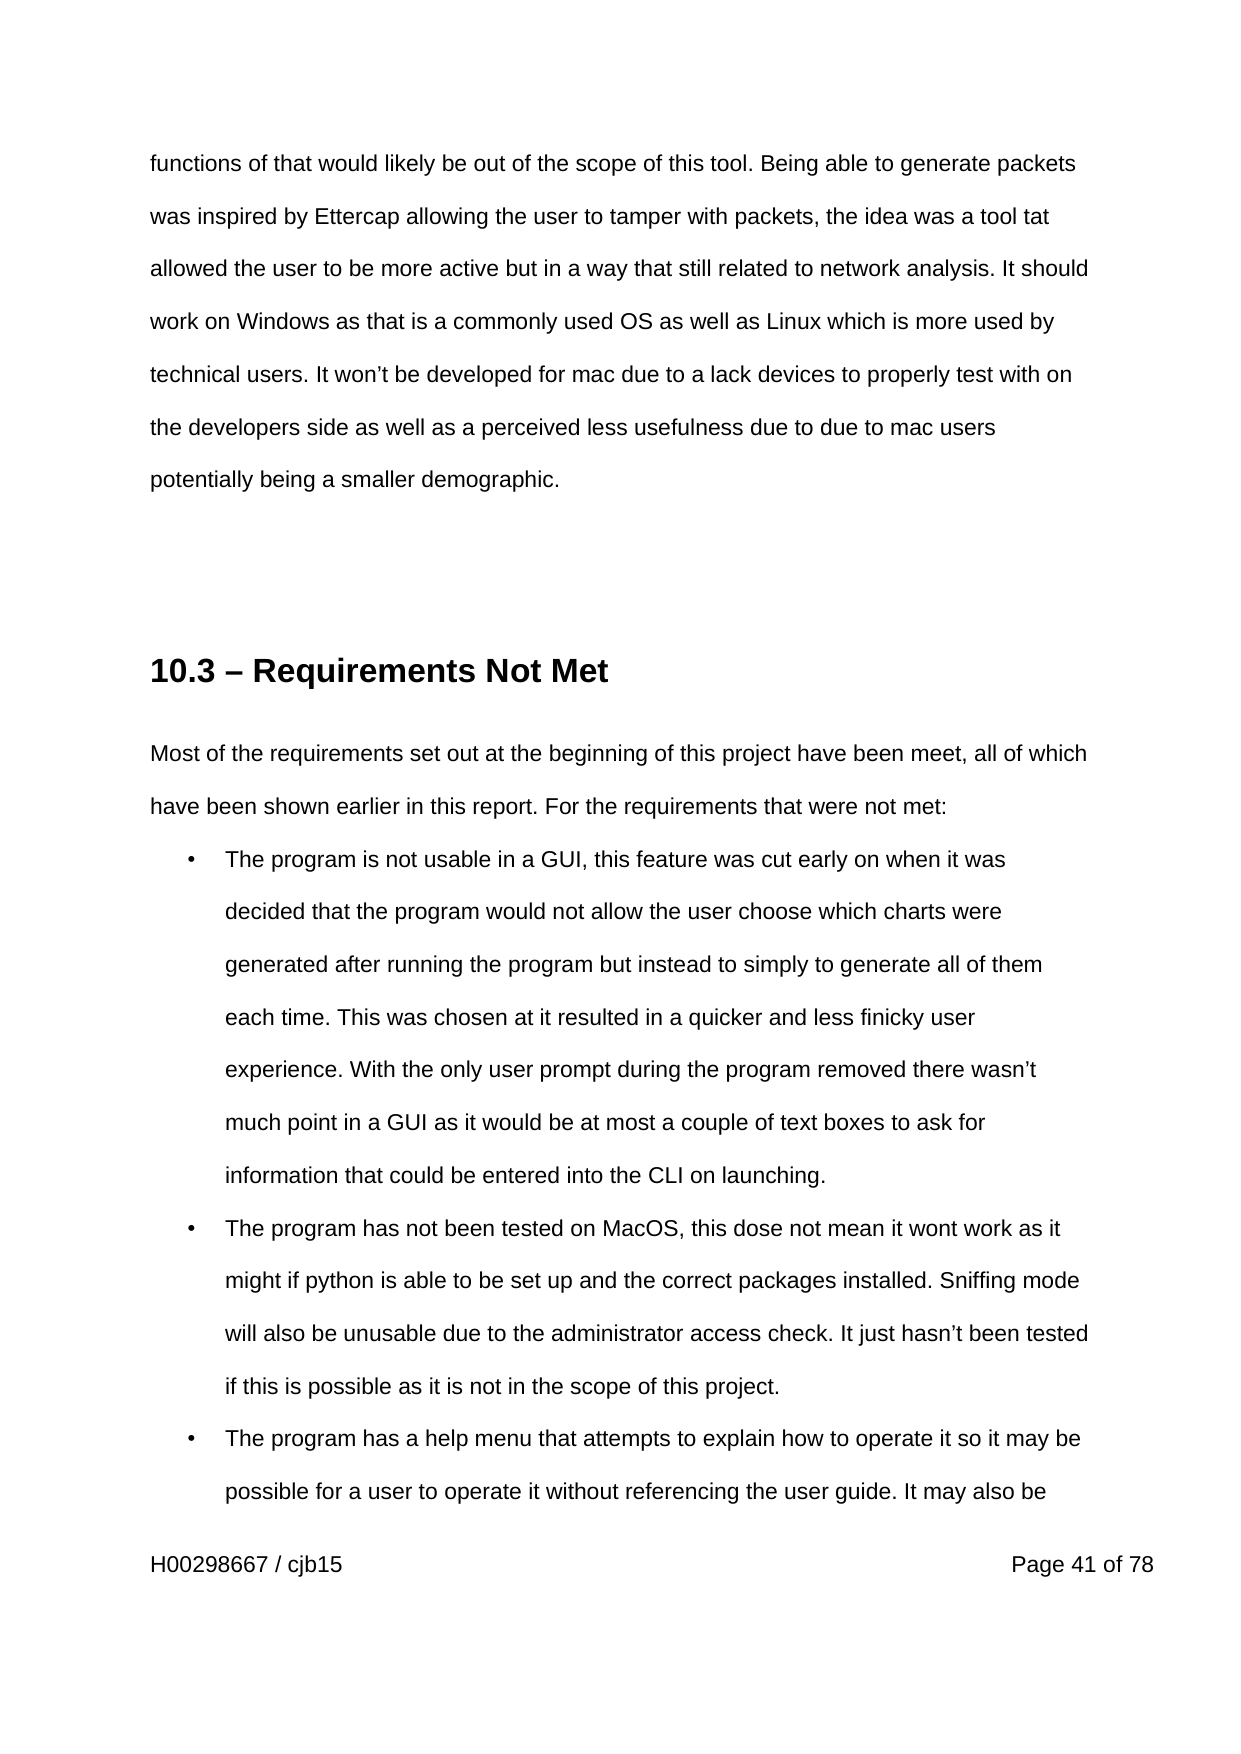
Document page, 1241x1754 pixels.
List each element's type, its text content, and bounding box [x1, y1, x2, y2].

list The program has not been tested on MacOS, this dose not mean it wont work as it might if python is able to be set up and the correct packages installed. Sniffing mode will also be unusable due to the administrator access check. It just hasn’t been tested if this is possible as it is not in the scope of this project. [187, 1214, 1090, 1399]
text functions of that would likely be out of the scope of this tool. Being able to generate packets was inspired by Ettercap allowing the user to tamper with packets, the idea was a tool tat allowed the user to be more active but in a way that still related to network analysis. It should work on Windows as that is a commonly used OS as well as Linux which is more used by technical users. It won’t be developed for mac due to a lack devices to properly test with on the developers side as well as a perceived less usefulness due to due to mac users potentially being a smaller demographic. [150, 150, 1090, 493]
list The program is not usable in a GUI, this feature was cut early on when it was decided that the program would not allow the user choose which charts were generated after running the program but instead to simply to generate all of them each time. This was chosen at it resulted in a quicker and less finicky user experience. With the only user prompt during the program removed there wasn’t much point in a GUI as it would be at most a couple of text boxes to ask for information that could be entered into the CLI on launching. [187, 846, 1090, 1188]
list The program has a help menu that attempts to explain how to operate it so it may be possible for a user to operate it without referencing the user guide. It may also be [187, 1425, 1090, 1504]
text Most of the requirements set out at the beginning of this project have been meet, all of which have been shown earlier in this report. For the requirements that were not met: [150, 740, 1090, 819]
subtitle 10.3 – Requirements Not Met [150, 650, 1090, 689]
